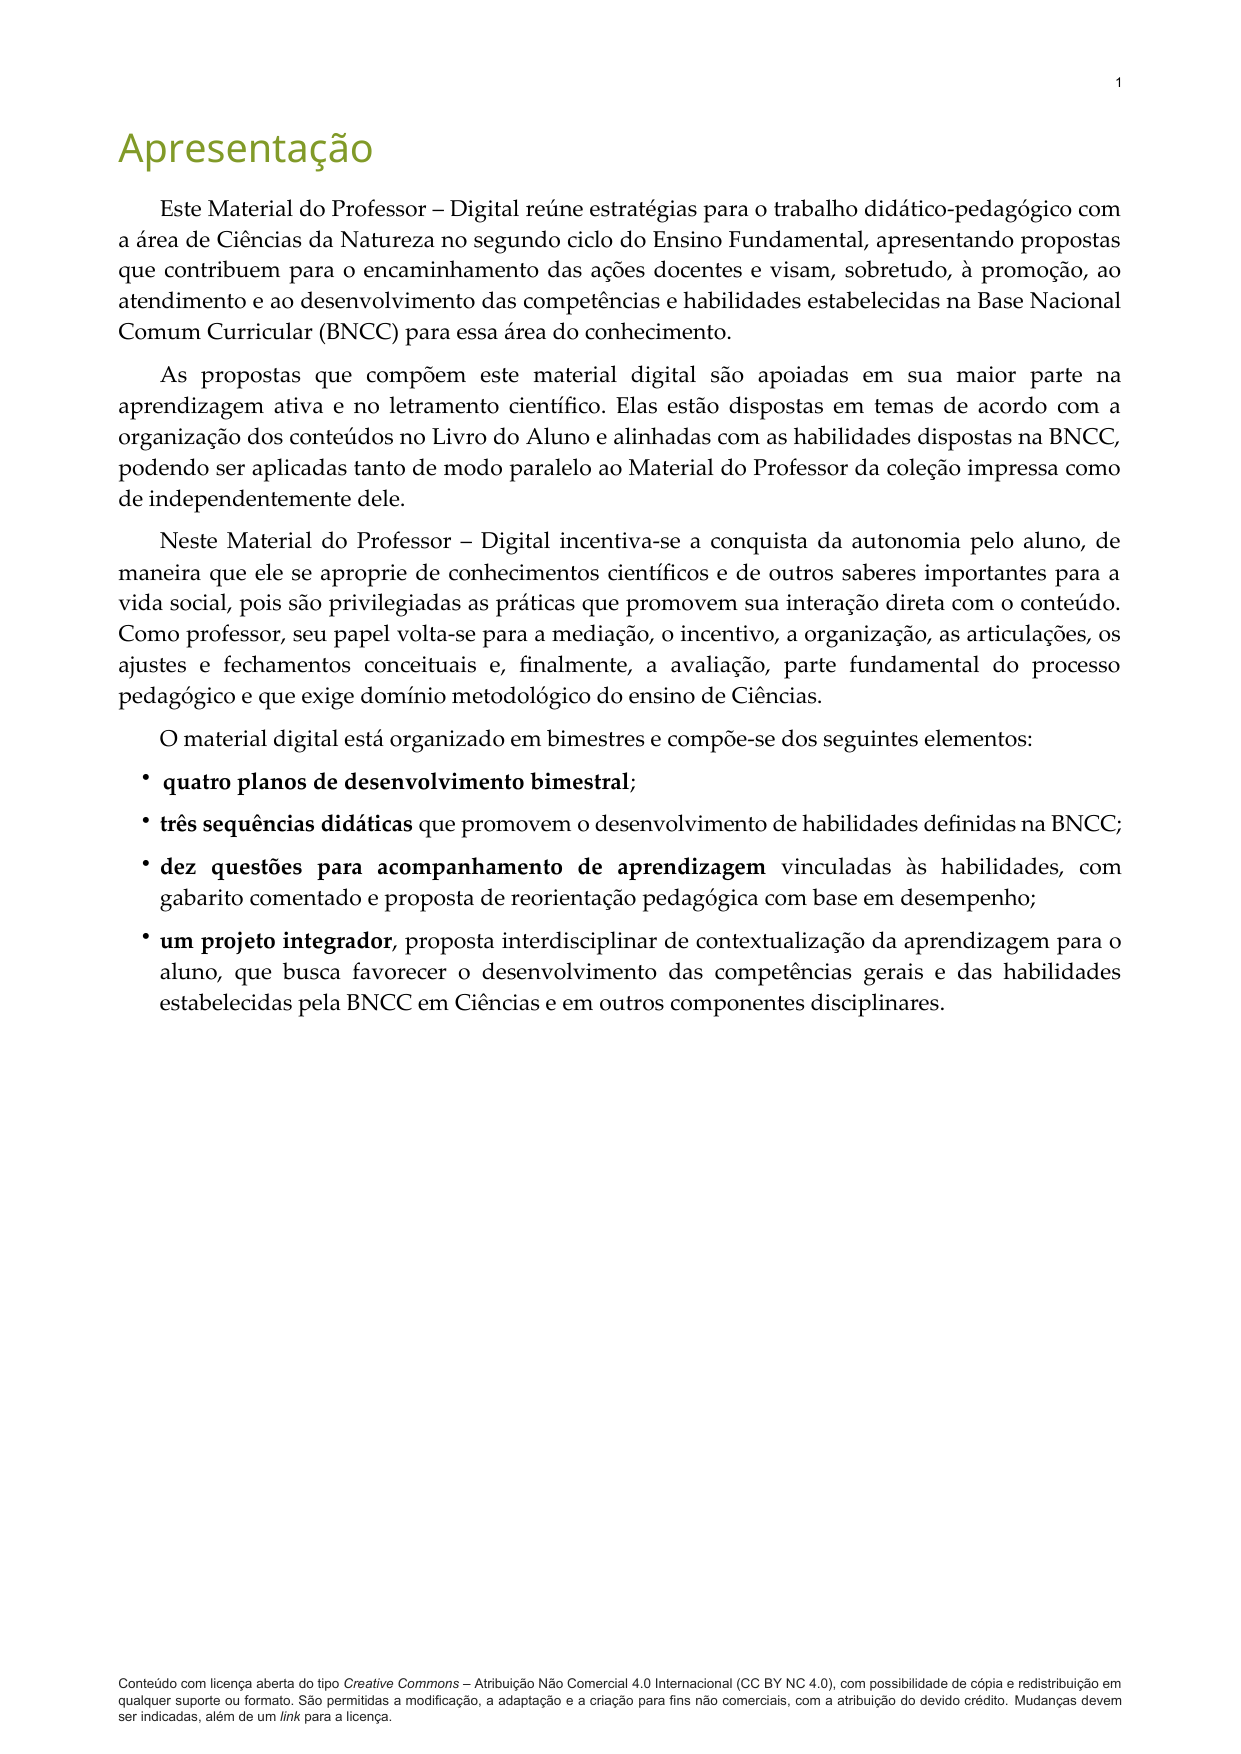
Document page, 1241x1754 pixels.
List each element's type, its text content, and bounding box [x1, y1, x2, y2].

list três sequências didáticas que promovem o desenvolvimento de habilidades definidas na BNCC; [142, 807, 1122, 838]
text Este Material do Professor – Digital reúne estratégias para o trabalho didático-pedagógico com a área de Ciências da Natureza no segundo ciclo do Ensino Fundamental, apresentando propostas que contribuem para o encaminhamento das ações docentes e visam, sobretudo, à promoção, ao atendimento e ao desenvolvimento das competências e habilidades estabelecidas na Base Nacional Comum Curricular (BNCC) para essa área do conhecimento. [118, 192, 1122, 346]
text O material digital está organizado em bimestres e compõe-se dos seguintes elementos: [118, 722, 1122, 753]
text Apresentação [118, 120, 1122, 174]
text Neste Material do Professor – Digital incentiva-se a conquista da autonomia pelo aluno, de maneira que ele se aproprie de conhecimentos científicos e de outros saberes importantes para a vida social, pois são privilegiadas as práticas que promovem sua interação direta com o conteúdo. Como professor, seu papel volta-se para a mediação, o incentivo, a organização, as articulações, os ajustes e fechamentos conceituais e, finalmente, a avaliação, parte fundamental do processo pedagógico e que exige domínio metodológico do ensino de Ciências. [118, 524, 1122, 710]
text As propostas que compõem este material digital são apoiadas em sua maior parte na aprendizagem ativa e no letramento científico. Elas estão dispostas em temas de acordo com a organização dos conteúdos no Livro do Aluno e alinhadas com as habilidades dispostas na BNCC, podendo ser aplicadas tanto de modo paralelo ao Material do Professor da coleção impressa como de independentemente dele. [118, 358, 1122, 513]
list dez questões para acompanhamento de aprendizagem vinculadas às habilidades, com gabarito comentado e proposta de reorientação pedagógica com base em desempenho; [142, 850, 1122, 912]
list um projeto integrador, proposta interdisciplinar de contextualização da aprendizagem para o aluno, que busca favorecer o desenvolvimento das competências gerais e das habilidades estabelecidas pela BNCC em Ciências e em outros componentes disciplinares. [142, 924, 1122, 1017]
list quatro planos de desenvolvimento bimestral; [142, 765, 1122, 796]
